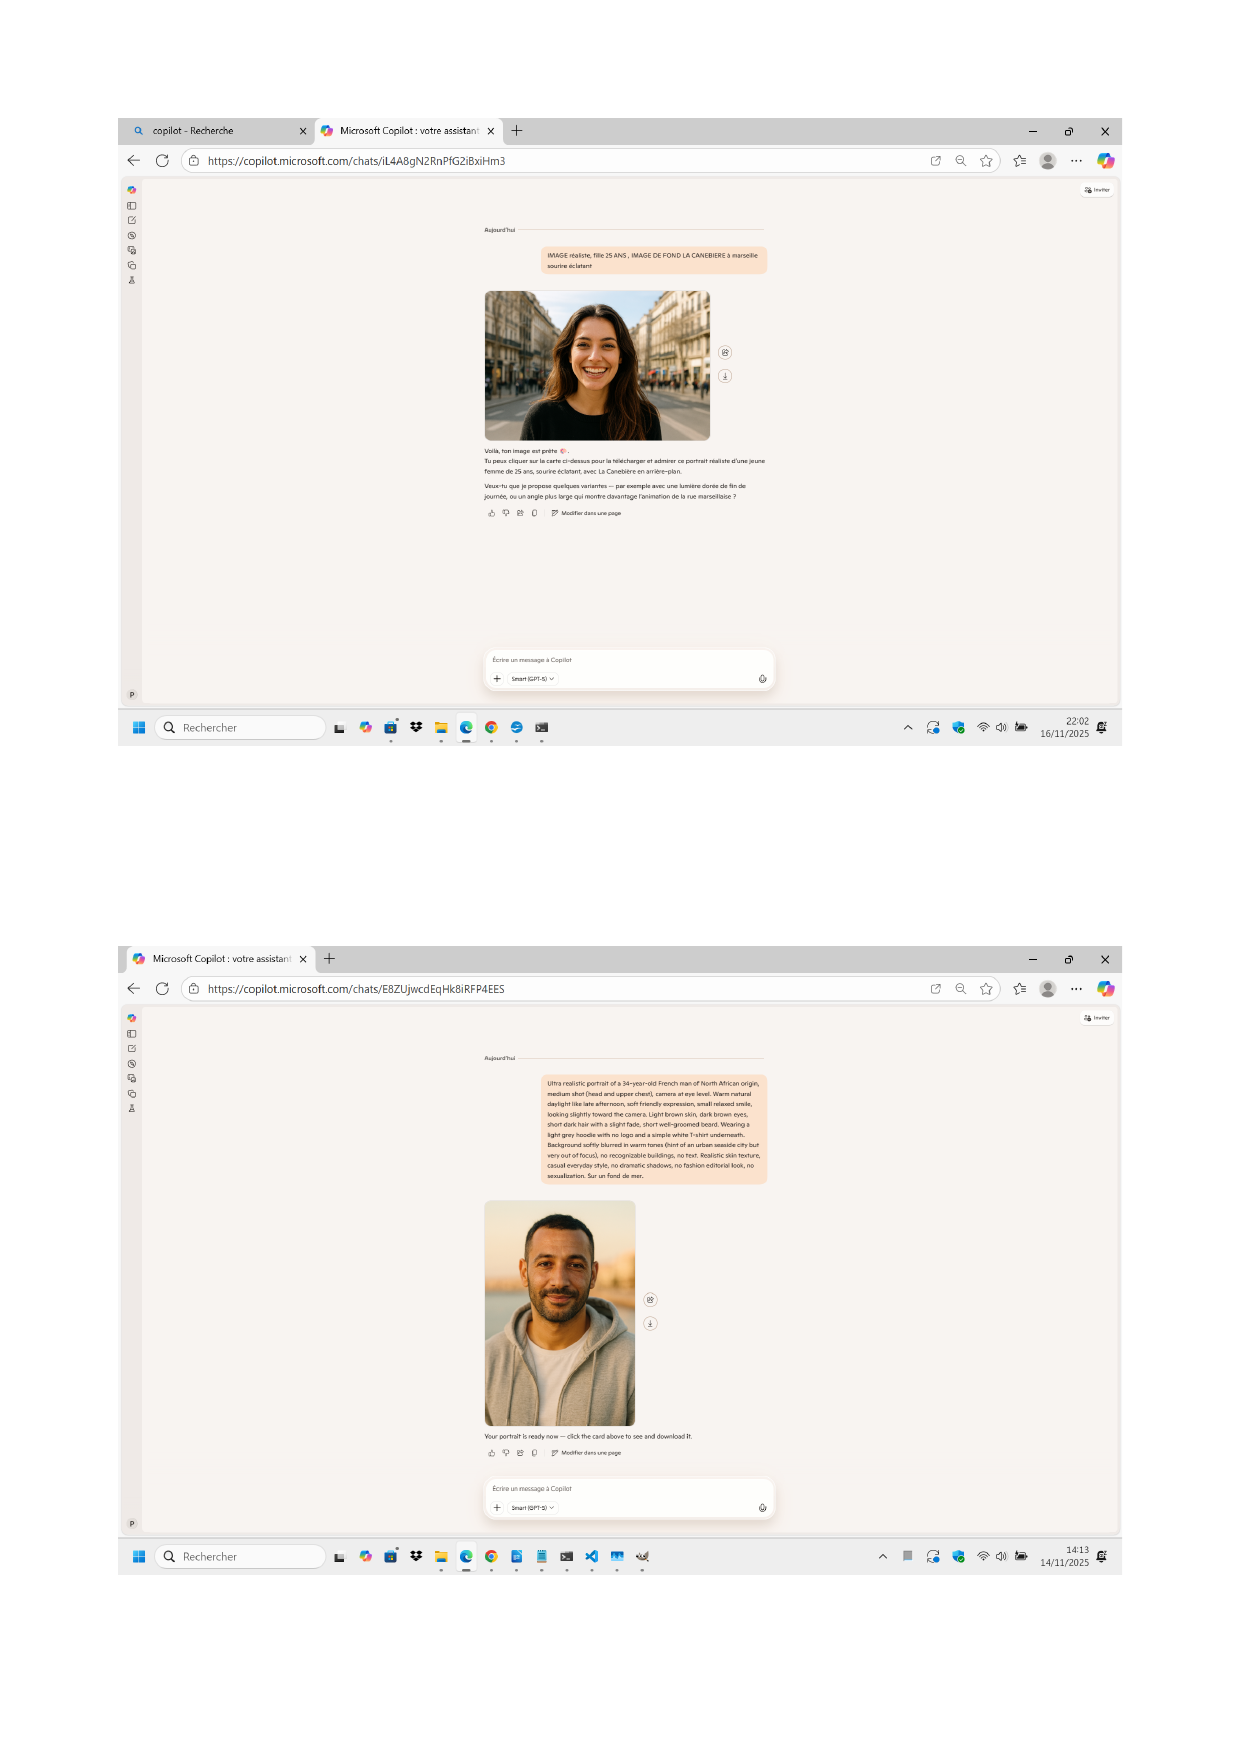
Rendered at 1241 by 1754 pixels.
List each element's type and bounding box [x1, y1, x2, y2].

picture [118, 118, 1123, 746]
picture [118, 946, 1123, 1575]
